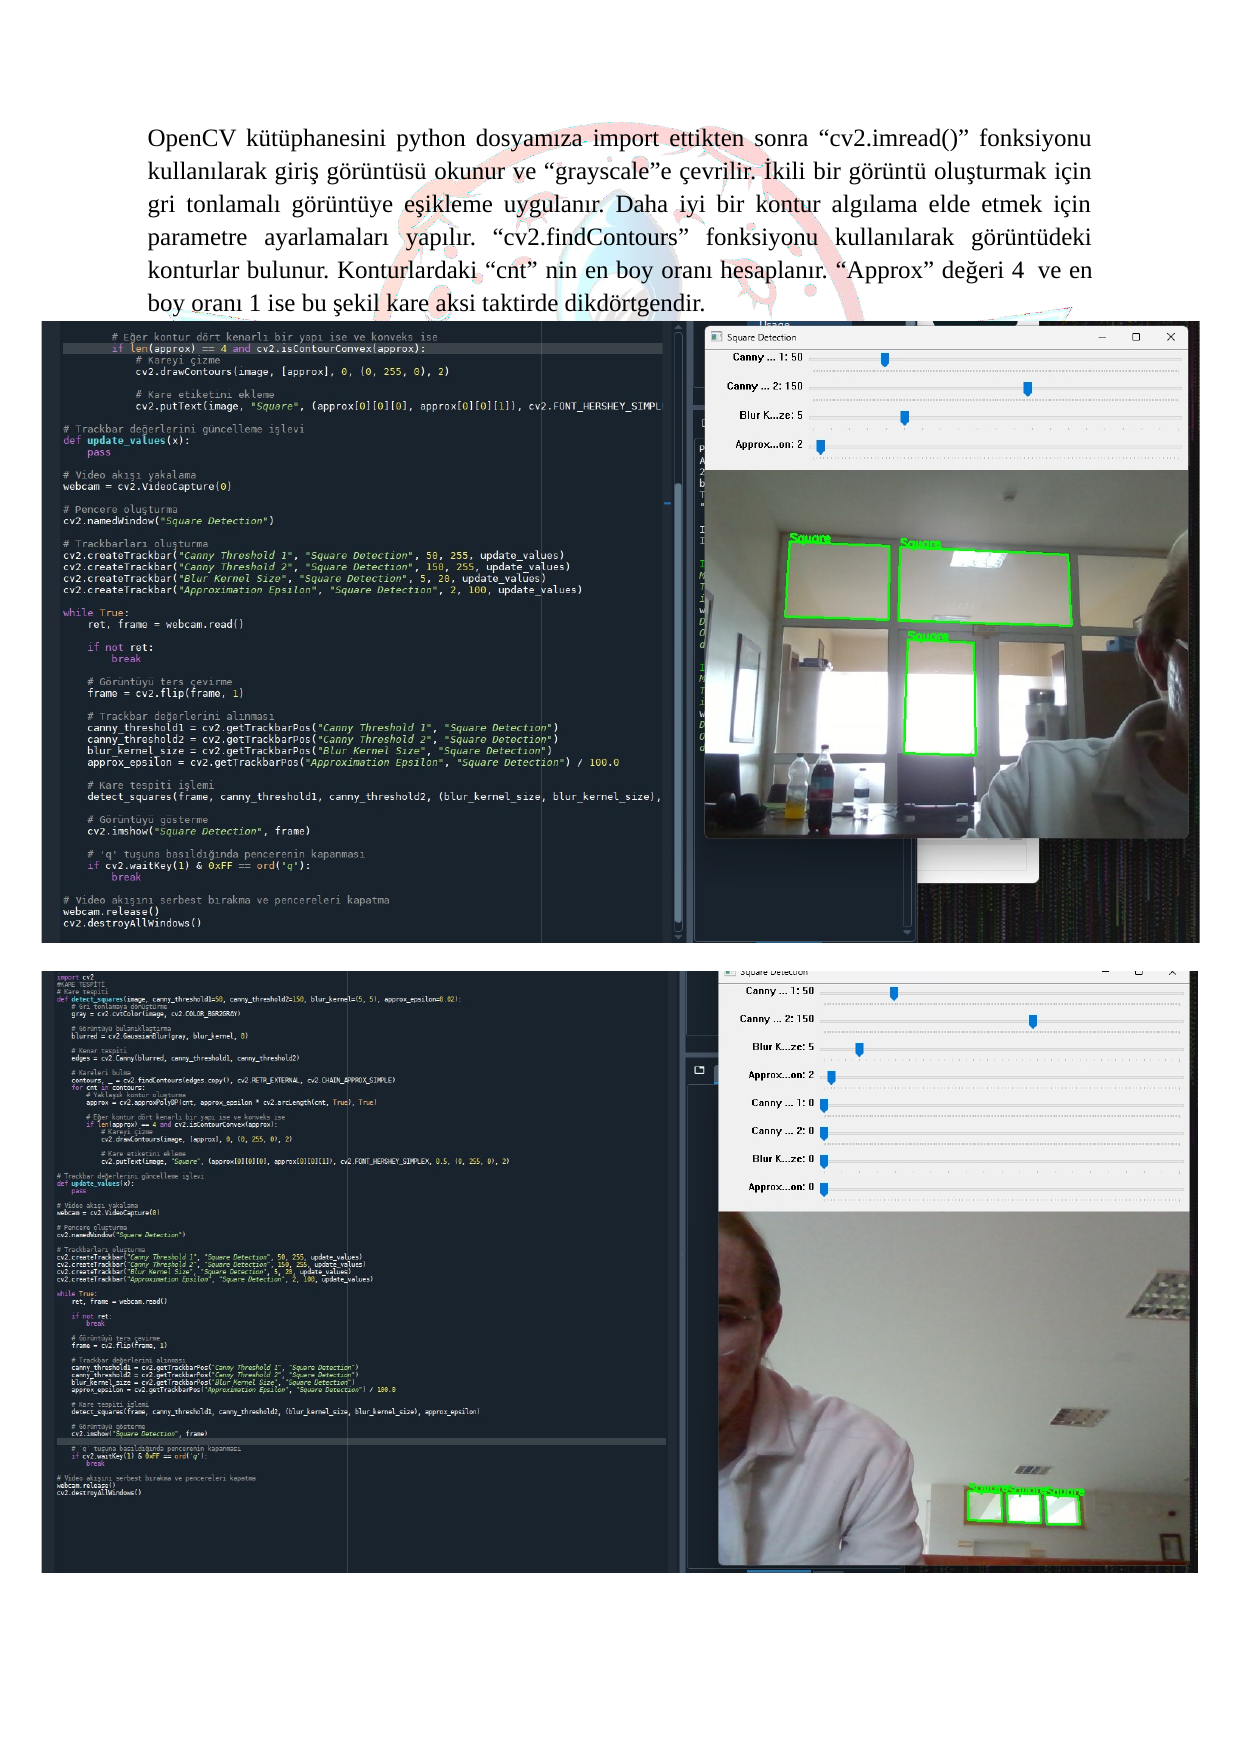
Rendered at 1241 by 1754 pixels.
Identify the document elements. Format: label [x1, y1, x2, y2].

picture [41, 122, 1200, 943]
picture [41, 971, 1198, 1573]
